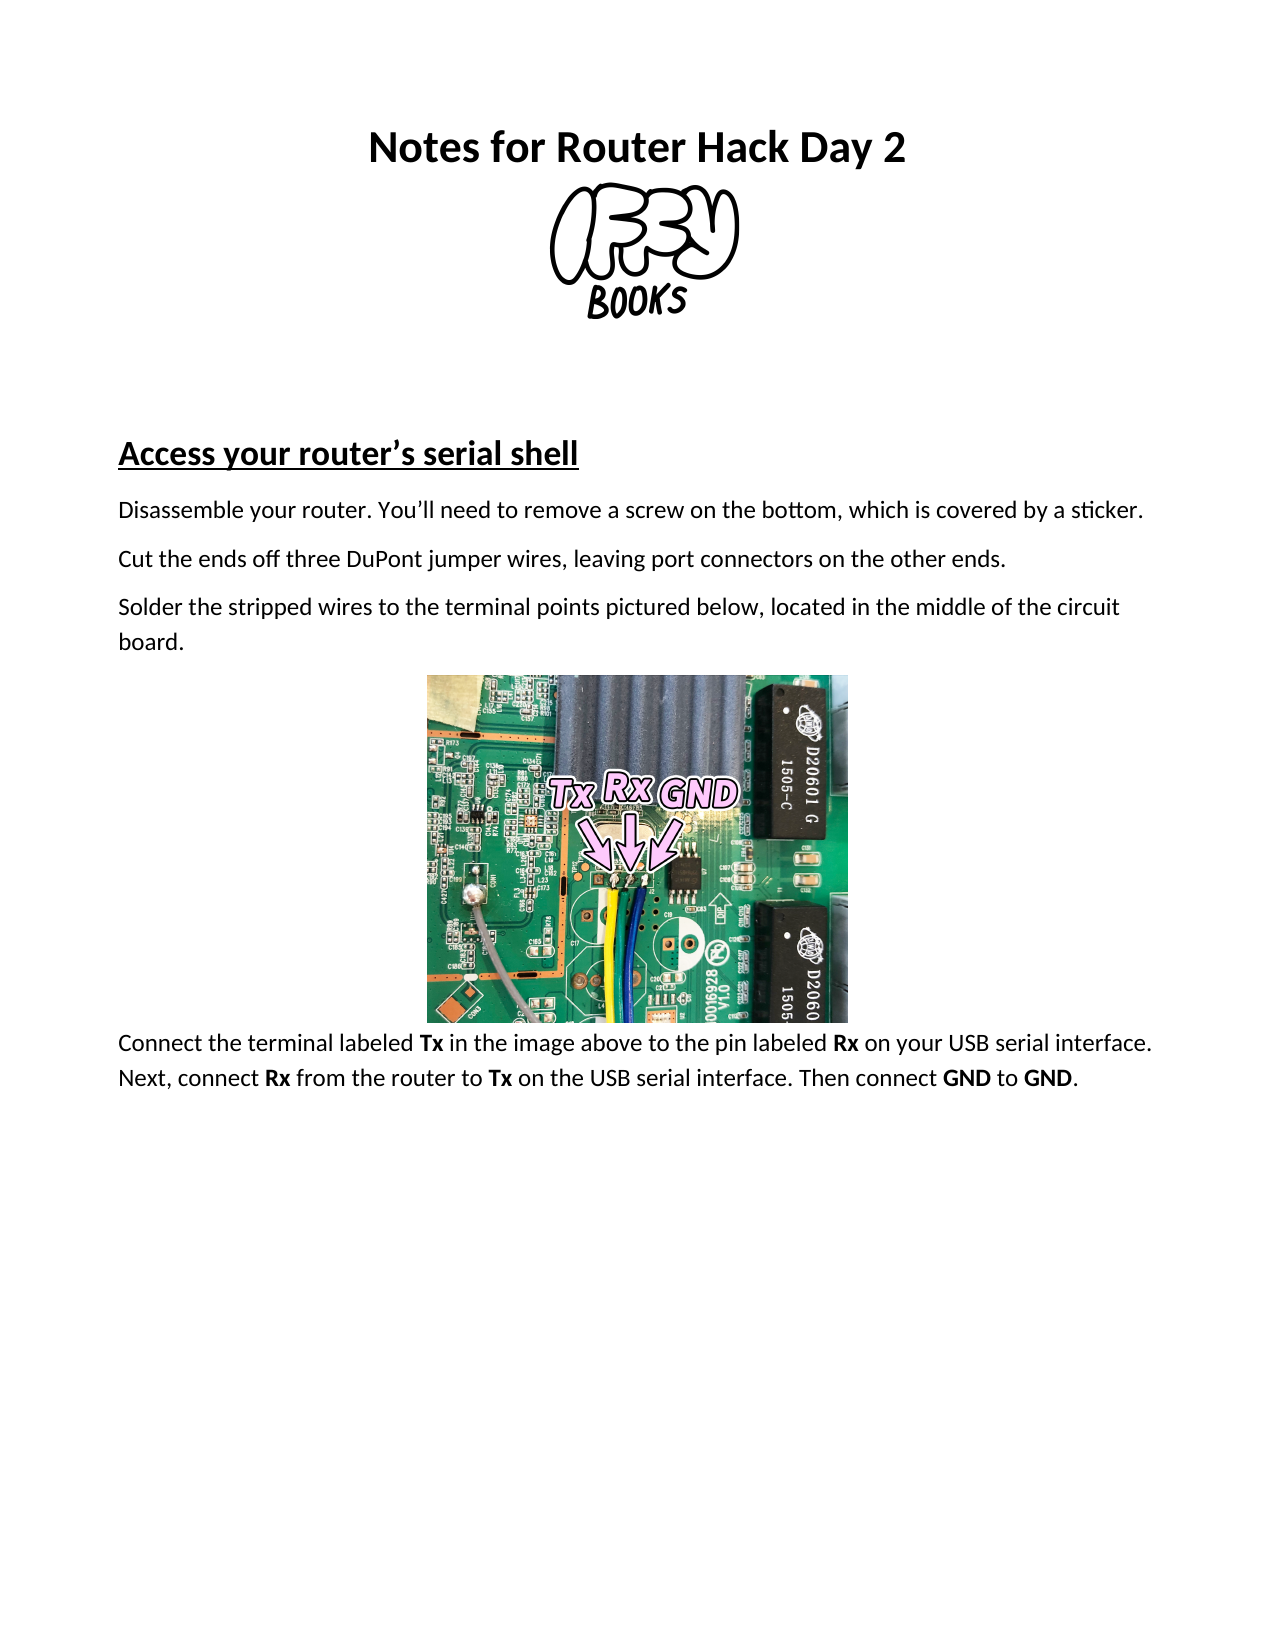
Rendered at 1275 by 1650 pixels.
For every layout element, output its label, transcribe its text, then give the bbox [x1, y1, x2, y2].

picture [427, 675, 848, 1023]
text Cut the ends off three DuPont jumper wires, leaving port connectors on the other ends. [118, 543, 1157, 573]
text Disassemble your router. You’ll need to remove a screw on the bottom, which is covered by a sticker. [118, 494, 1157, 525]
text Notes for Router Hack Day 2 [118, 118, 1157, 174]
text Connect the terminal labeled Tx in the image above to the pin labeled Rx on your USB serial interface. Next, connect Rx from the router to Tx on the USB serial interface. Then connect GND to GND. [118, 675, 1157, 1093]
picture [543, 178, 744, 325]
text Solder the stripped wires to the terminal points pictured below, located in the middle of the circuit board. [118, 592, 1157, 657]
text Access your router’s serial shell [118, 431, 1157, 474]
